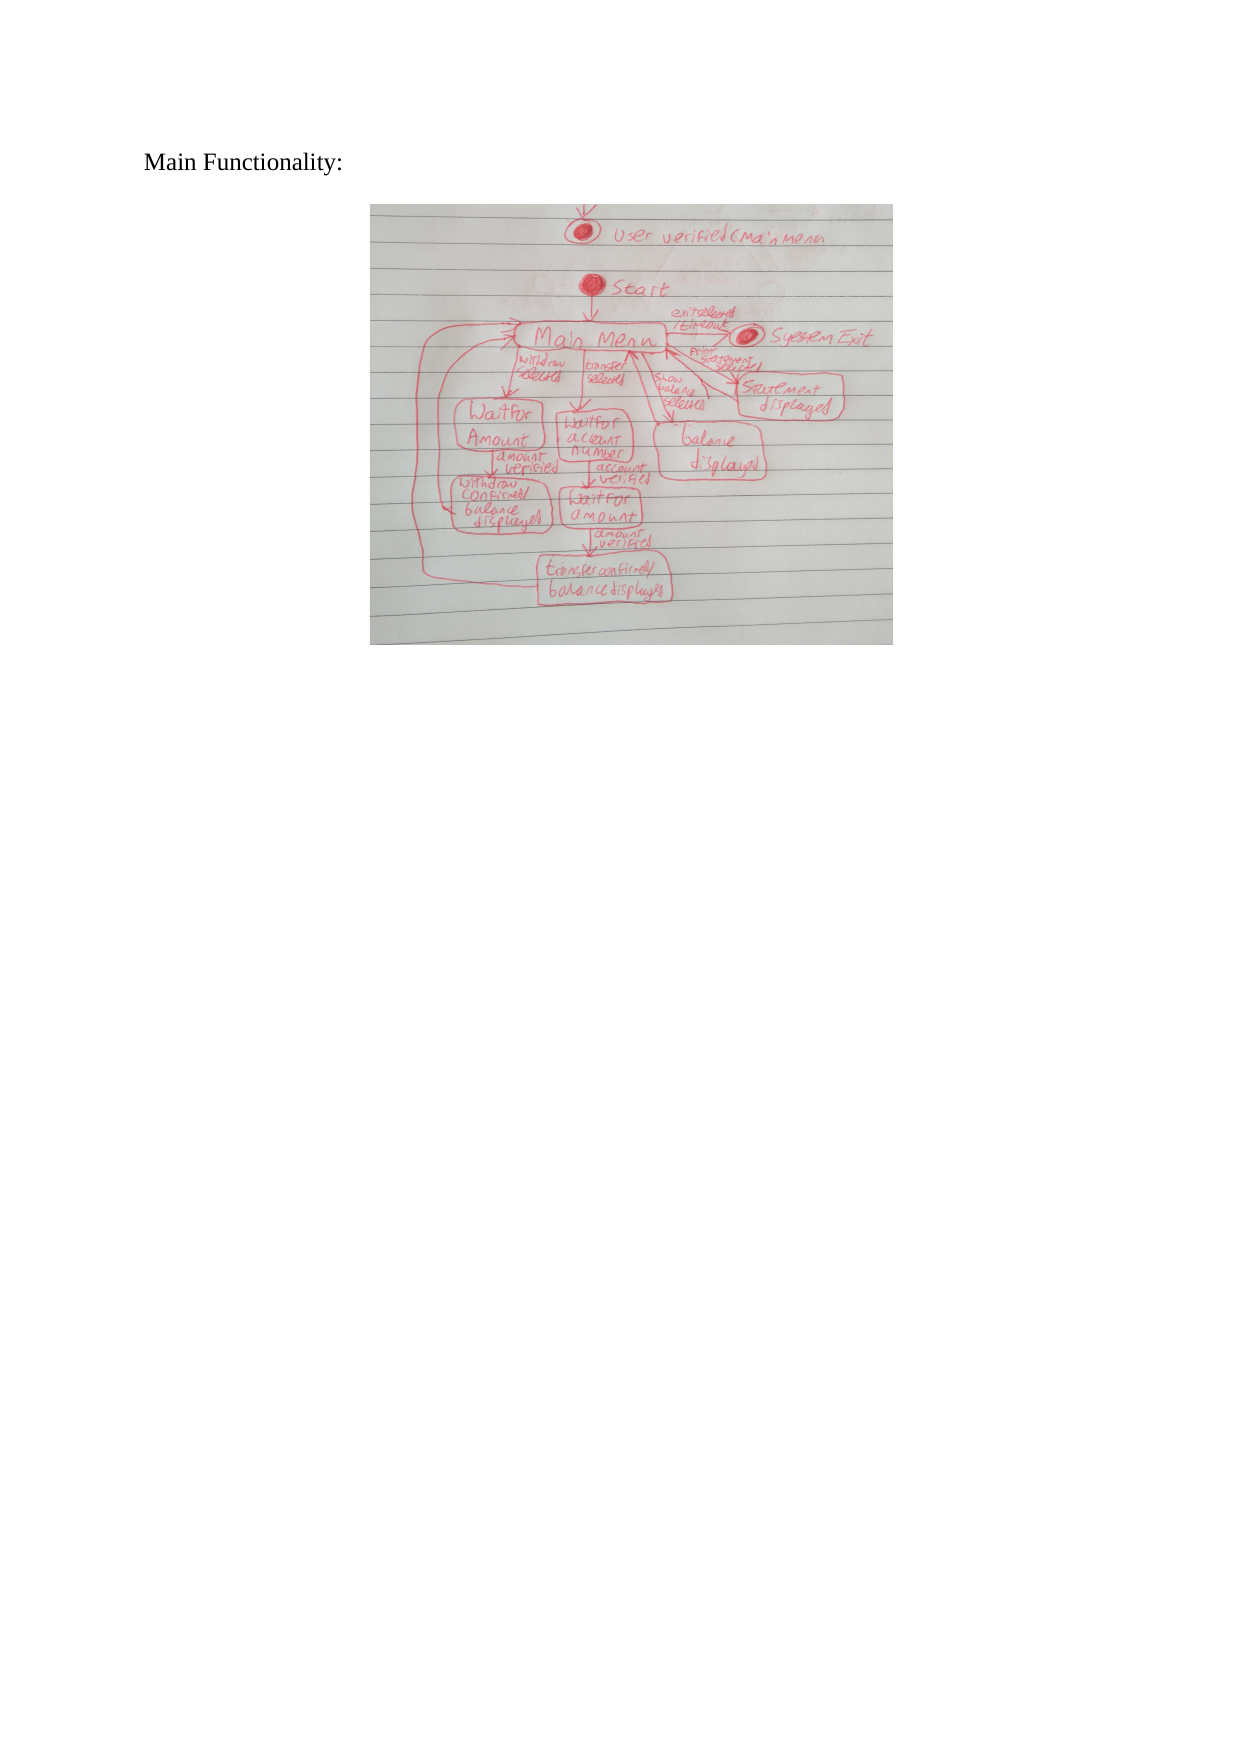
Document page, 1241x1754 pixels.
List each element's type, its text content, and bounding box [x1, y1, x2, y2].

picture [369, 416, 893, 603]
text Main Functionality: [144, 147, 1119, 176]
